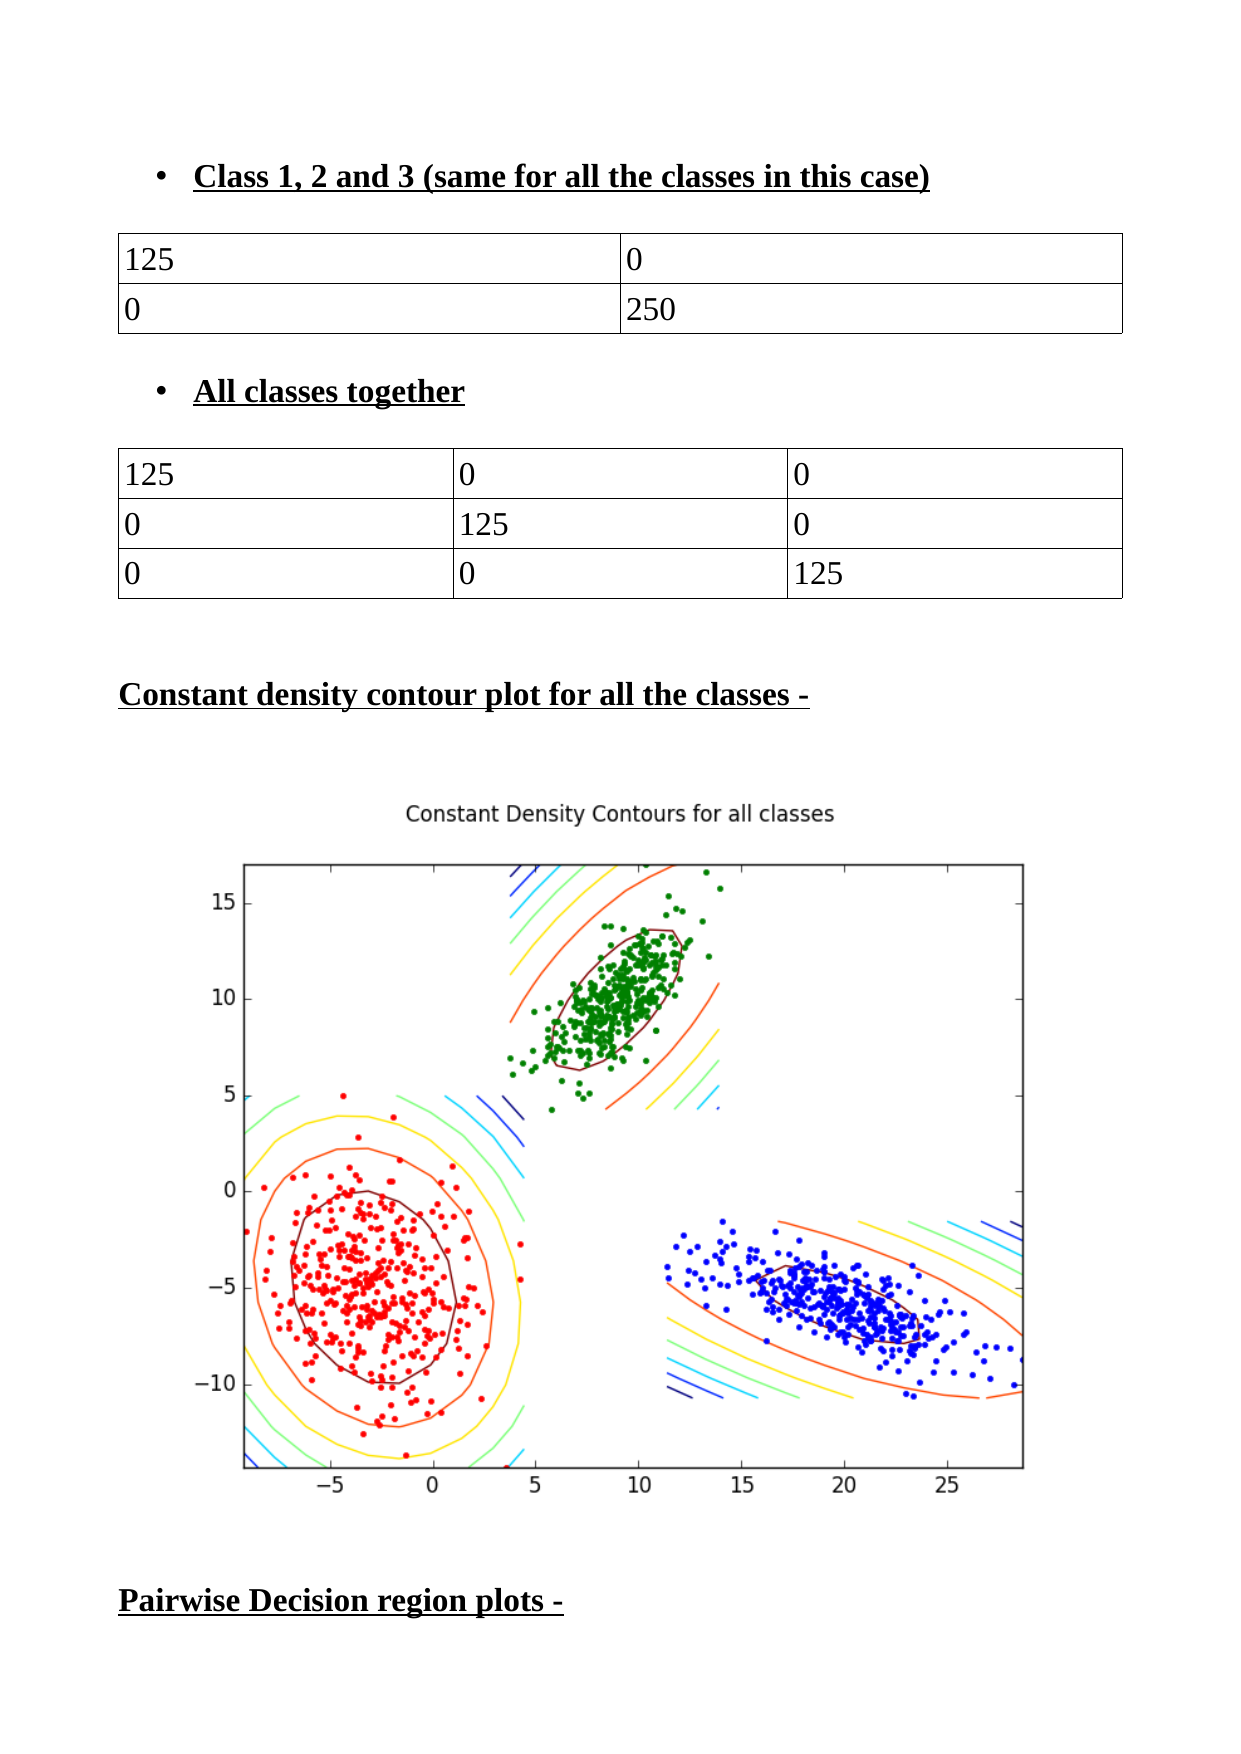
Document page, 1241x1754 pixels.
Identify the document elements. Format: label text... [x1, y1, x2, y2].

table_cell 0 [119, 284, 620, 333]
table_cell 0 [454, 549, 787, 598]
picture [118, 789, 1123, 1543]
table_cell 0 [119, 549, 453, 598]
text Pairwise Decision region plots - [118, 1581, 1122, 1619]
table_header 0 [788, 449, 1122, 498]
table_cell 125 [454, 499, 787, 548]
table_header 125 [119, 449, 453, 498]
table_cell 0 [788, 499, 1122, 548]
table_header 125 [119, 234, 620, 283]
table_cell 0 [119, 499, 453, 548]
table_header 0 [454, 449, 787, 498]
text Constant density contour plot for all the classes - [118, 674, 1122, 713]
table_cell 250 [621, 284, 1122, 333]
list Class 1, 2 and 3 (same for all the classes in this case) [156, 156, 1122, 195]
table_cell 125 [788, 549, 1122, 598]
table_header 0 [621, 234, 1122, 283]
list All classes together [156, 371, 1122, 410]
